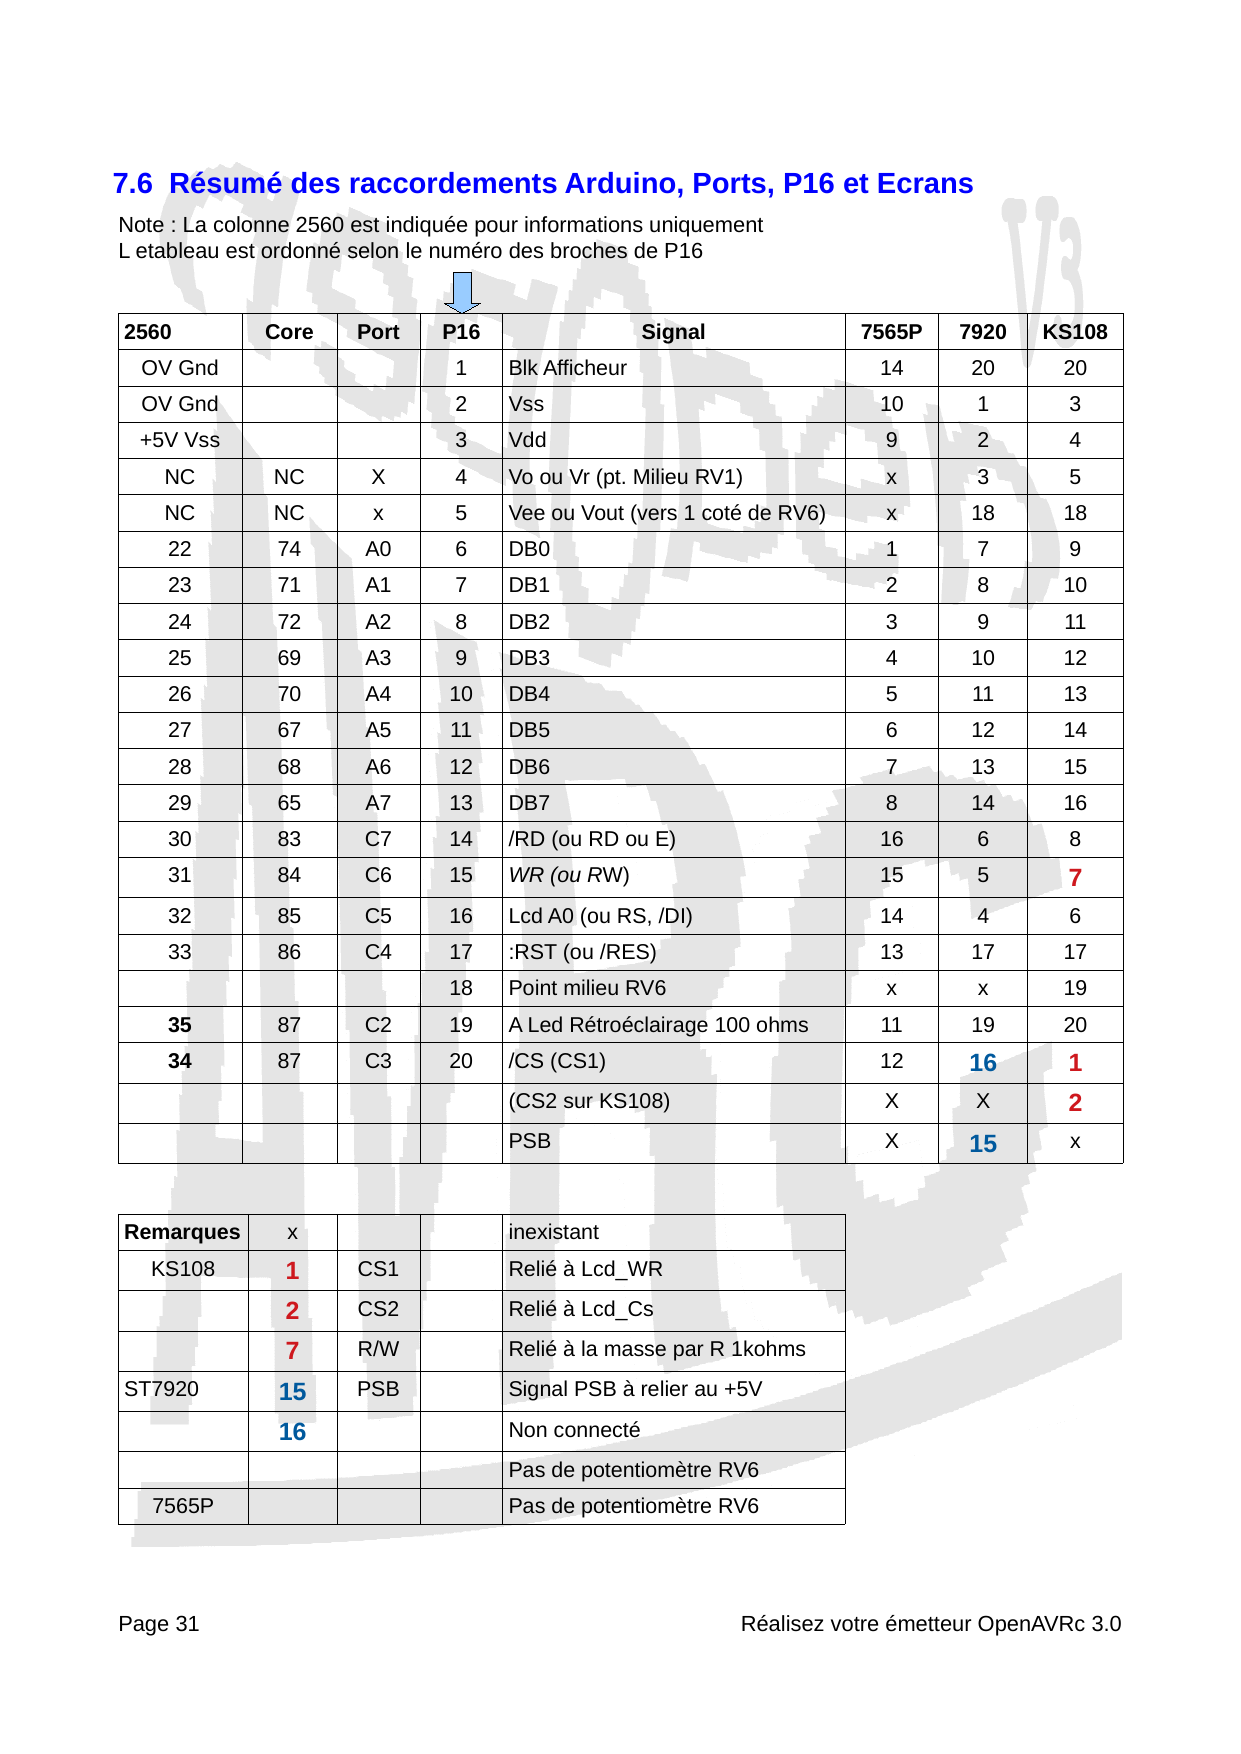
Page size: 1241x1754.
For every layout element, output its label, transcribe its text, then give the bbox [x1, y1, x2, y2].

table_cell Pas de potentiomètre RV6 [503, 1489, 845, 1524]
table_cell 17 [939, 935, 1027, 970]
table_header Signal [503, 314, 845, 349]
table_cell 13 [421, 785, 502, 821]
table_cell 2 [1028, 1084, 1123, 1123]
table_cell X [939, 1084, 1027, 1123]
table_header [338, 1215, 420, 1250]
table_cell [243, 423, 337, 458]
table_cell 16 [421, 898, 502, 933]
text Note : La colonne 2560 est indiquée pour informations uniquement [118, 212, 1122, 237]
table_cell 86 [243, 935, 337, 970]
table_cell [243, 971, 337, 1006]
table_cell 13 [939, 749, 1027, 784]
table_cell [338, 350, 420, 386]
table_cell A4 [338, 677, 420, 712]
table_cell Non connecté [503, 1412, 845, 1451]
table_cell C5 [338, 898, 420, 933]
table_cell DB4 [503, 677, 845, 712]
table_cell 14 [846, 350, 938, 386]
table_cell [338, 1084, 420, 1123]
table_cell 20 [1028, 1007, 1123, 1042]
table_cell 34 [119, 1043, 242, 1082]
table_header [421, 1215, 502, 1250]
table_cell 8 [421, 604, 502, 639]
table_cell 35 [119, 1007, 242, 1042]
table_cell /RD (ou RD ou E) [503, 822, 845, 857]
table_cell 12 [1028, 640, 1123, 676]
table_cell /CS (CS1) [503, 1043, 845, 1082]
table_cell [249, 1452, 337, 1488]
table_cell DB0 [503, 532, 845, 567]
table_cell 15 [939, 1124, 1027, 1163]
table_cell A2 [338, 604, 420, 639]
table_cell 6 [1028, 898, 1123, 933]
table_cell 27 [119, 713, 242, 748]
table_cell 9 [421, 640, 502, 676]
table_cell NC [243, 459, 337, 494]
table_cell 74 [243, 532, 337, 567]
table_cell DB7 [503, 785, 845, 821]
table_cell 4 [939, 898, 1027, 933]
table_cell NC [243, 495, 337, 531]
table_cell [338, 1489, 420, 1524]
table_cell 4 [1028, 423, 1123, 458]
table_cell [338, 1412, 420, 1451]
table_cell 11 [846, 1007, 938, 1042]
table_cell 7 [421, 568, 502, 603]
table_cell 9 [939, 604, 1027, 639]
table_cell 16 [1028, 785, 1123, 821]
table_cell 20 [939, 350, 1027, 386]
table_cell 3 [939, 459, 1027, 494]
table_cell A7 [338, 785, 420, 821]
table_cell [421, 1372, 502, 1411]
table_cell [338, 1124, 420, 1163]
table_cell 6 [846, 713, 938, 748]
table_cell [243, 1124, 337, 1163]
table_cell 33 [119, 935, 242, 970]
table_cell DB6 [503, 749, 845, 784]
table_cell [119, 1124, 242, 1163]
table_cell 2 [421, 387, 502, 422]
table_cell [119, 1291, 248, 1331]
table_cell 13 [1028, 677, 1123, 712]
table_cell DB3 [503, 640, 845, 676]
table_cell 20 [1028, 350, 1123, 386]
table_cell 28 [119, 749, 242, 784]
table_cell 65 [243, 785, 337, 821]
table_cell Vo ou Vr (pt. Milieu RV1) [503, 459, 845, 494]
table_cell +5V Vss [119, 423, 242, 458]
table_cell A6 [338, 749, 420, 784]
table_cell A0 [338, 532, 420, 567]
table_cell NC [119, 459, 242, 494]
table_header x [249, 1215, 337, 1250]
table_cell 2 [249, 1291, 337, 1331]
table_cell x [1028, 1124, 1123, 1163]
table_cell [243, 350, 337, 386]
table_cell 2 [939, 423, 1027, 458]
table_cell Vdd [503, 423, 845, 458]
table_cell 8 [846, 785, 938, 821]
table_cell [338, 971, 420, 1006]
table_cell x [939, 971, 1027, 1006]
table_cell 11 [939, 677, 1027, 712]
table_header Port [338, 314, 420, 349]
table_cell [119, 1452, 248, 1488]
table_cell 67 [243, 713, 337, 748]
table_cell 3 [1028, 387, 1123, 422]
table_cell 3 [421, 423, 502, 458]
table_cell [421, 1452, 502, 1488]
table_cell 69 [243, 640, 337, 676]
table_cell 14 [939, 785, 1027, 821]
table_cell 9 [846, 423, 938, 458]
table_cell 8 [939, 568, 1027, 603]
table_cell [421, 1412, 502, 1451]
table_cell [421, 1489, 502, 1524]
text L etableau est ordonné selon le numéro des broches de P16 [118, 237, 1122, 263]
table_cell A3 [338, 640, 420, 676]
table_cell DB5 [503, 713, 845, 748]
table_cell 19 [1028, 971, 1123, 1006]
table_cell PSB [503, 1124, 845, 1163]
table_cell 18 [1028, 495, 1123, 531]
table_cell 11 [1028, 604, 1123, 639]
table_cell x [338, 495, 420, 531]
table_cell 23 [119, 568, 242, 603]
table_cell [119, 1084, 242, 1123]
table_cell KS108 [119, 1251, 248, 1290]
table_cell (CS2 sur KS108) [503, 1084, 845, 1123]
table_cell C7 [338, 822, 420, 857]
table_cell 10 [846, 387, 938, 422]
table_header Core [243, 314, 337, 349]
table_cell 17 [421, 935, 502, 970]
table_cell 16 [846, 822, 938, 857]
table_cell 16 [939, 1043, 1027, 1082]
table_cell 26 [119, 677, 242, 712]
table_cell 11 [421, 713, 502, 748]
table_cell 7 [939, 532, 1027, 567]
table_cell A1 [338, 568, 420, 603]
table_cell 14 [1028, 713, 1123, 748]
table_cell C3 [338, 1043, 420, 1082]
table_cell x [846, 495, 938, 531]
table_cell A5 [338, 713, 420, 748]
table_cell x [846, 971, 938, 1006]
table_cell 6 [421, 532, 502, 567]
table_cell C6 [338, 858, 420, 897]
table_cell 4 [846, 640, 938, 676]
table_cell 15 [249, 1372, 337, 1411]
table_cell 29 [119, 785, 242, 821]
table_cell 15 [421, 858, 502, 897]
table_cell C4 [338, 935, 420, 970]
table_cell [243, 387, 337, 422]
table_cell Pas de potentiomètre RV6 [503, 1452, 845, 1488]
table_header 2560 [119, 314, 242, 349]
table_cell 83 [243, 822, 337, 857]
table_header 7565P [846, 314, 938, 349]
table_header 7920 [939, 314, 1027, 349]
table_cell 14 [421, 822, 502, 857]
table_cell Relié à Lcd_Cs [503, 1291, 845, 1331]
table_cell [421, 1124, 502, 1163]
table_cell OV Gnd [119, 350, 242, 386]
table_cell X [846, 1084, 938, 1123]
table_cell 1 [939, 387, 1027, 422]
table_cell 8 [1028, 822, 1123, 857]
table_header P16 [421, 314, 502, 349]
table_cell A Led Rétroéclairage 100 ohms [503, 1007, 845, 1042]
table_cell 87 [243, 1007, 337, 1042]
table_cell 1 [249, 1251, 337, 1290]
table_cell 12 [939, 713, 1027, 748]
table_cell 6 [939, 822, 1027, 857]
table_cell 20 [421, 1043, 502, 1082]
table_header inexistant [503, 1215, 845, 1250]
table_cell ST7920 [119, 1372, 248, 1411]
table_cell 1 [1028, 1043, 1123, 1082]
table_cell 3 [846, 604, 938, 639]
table_cell [119, 1332, 248, 1371]
table_cell 10 [1028, 568, 1123, 603]
table_cell C2 [338, 1007, 420, 1042]
table_cell 9 [1028, 532, 1123, 567]
table_cell [421, 1084, 502, 1123]
table_cell 87 [243, 1043, 337, 1082]
table_cell [119, 1412, 248, 1451]
table_cell x [846, 459, 938, 494]
table_cell 72 [243, 604, 337, 639]
table_cell [243, 1084, 337, 1123]
table_cell [249, 1489, 337, 1524]
table_cell CS1 [338, 1251, 420, 1290]
table_cell 15 [846, 858, 938, 897]
table_cell 5 [846, 677, 938, 712]
table_cell Blk Afficheur [503, 350, 845, 386]
table_cell DB2 [503, 604, 845, 639]
table_header KS108 [1028, 314, 1123, 349]
table_cell Relié à Lcd_WR [503, 1251, 845, 1290]
table_cell X [846, 1124, 938, 1163]
table_cell 1 [846, 532, 938, 567]
table_cell 22 [119, 532, 242, 567]
table_cell [421, 1332, 502, 1371]
table_cell 18 [421, 971, 502, 1006]
table_cell Signal PSB à relier au +5V [503, 1372, 845, 1411]
table_cell 18 [939, 495, 1027, 531]
table_cell 7 [1028, 858, 1123, 897]
table_cell Relié à la masse par R 1kohms [503, 1332, 845, 1371]
table_cell OV Gnd [119, 387, 242, 422]
table_cell 7 [249, 1332, 337, 1371]
table_cell 84 [243, 858, 337, 897]
table_cell R/W [338, 1332, 420, 1371]
table_cell NC [119, 495, 242, 531]
table_cell [338, 387, 420, 422]
table_cell 12 [421, 749, 502, 784]
table_cell Vss [503, 387, 845, 422]
table_cell 7565P [119, 1489, 248, 1524]
table_cell 19 [939, 1007, 1027, 1042]
table_cell 13 [846, 935, 938, 970]
table_cell 10 [939, 640, 1027, 676]
table_cell :RST (ou /RES) [503, 935, 845, 970]
table_cell 5 [939, 858, 1027, 897]
subtitle 7.6 Résumé des raccordements Arduino, Ports, P16 et Ecrans [112, 166, 1122, 200]
table_cell 7 [846, 749, 938, 784]
table_cell 10 [421, 677, 502, 712]
table_cell [338, 1452, 420, 1488]
table_cell 15 [1028, 749, 1123, 784]
table_cell PSB [338, 1372, 420, 1411]
table_cell [338, 423, 420, 458]
table_cell 31 [119, 858, 242, 897]
table_cell 32 [119, 898, 242, 933]
table_cell 85 [243, 898, 337, 933]
table_cell [421, 1251, 502, 1290]
table_cell [421, 1291, 502, 1331]
table_cell 5 [1028, 459, 1123, 494]
table_cell Lcd A0 (ou RS, /DI) [503, 898, 845, 933]
table_cell 19 [421, 1007, 502, 1042]
table_cell Vee ou Vout (vers 1 coté de RV6) [503, 495, 845, 531]
table_cell 24 [119, 604, 242, 639]
table_cell [119, 971, 242, 1006]
table_cell Point milieu RV6 [503, 971, 845, 1006]
table_cell 5 [421, 495, 502, 531]
table_cell CS2 [338, 1291, 420, 1331]
table_cell 70 [243, 677, 337, 712]
table_cell 14 [846, 898, 938, 933]
table_cell DB1 [503, 568, 845, 603]
table_cell WR (ou RW) [503, 858, 845, 897]
table_cell 4 [421, 459, 502, 494]
table_cell X [338, 459, 420, 494]
table_cell 16 [249, 1412, 337, 1451]
table_cell 68 [243, 749, 337, 784]
table_cell 1 [421, 350, 502, 386]
table_cell 30 [119, 822, 242, 857]
table_cell 2 [846, 568, 938, 603]
table_cell 12 [846, 1043, 938, 1082]
table_header Remarques [119, 1215, 248, 1250]
table_cell 17 [1028, 935, 1123, 970]
table_cell 25 [119, 640, 242, 676]
table_cell 71 [243, 568, 337, 603]
